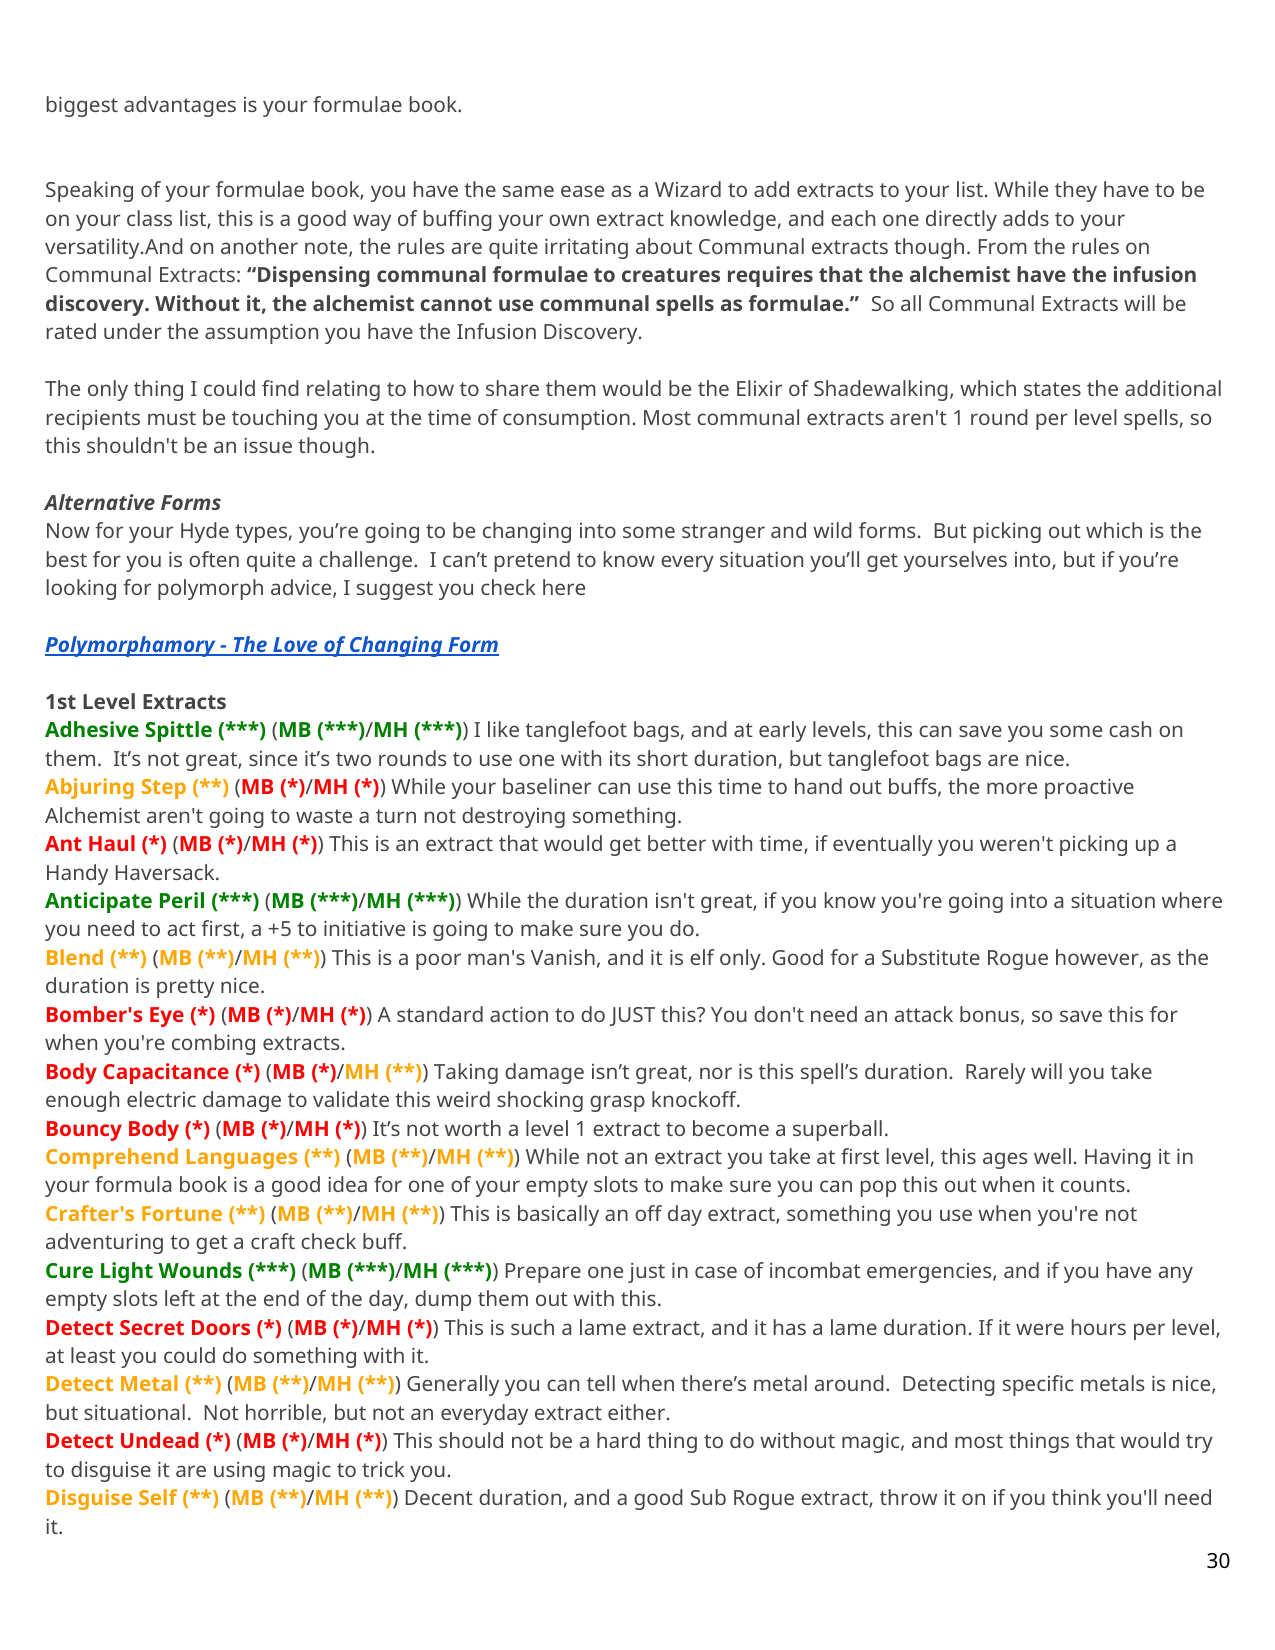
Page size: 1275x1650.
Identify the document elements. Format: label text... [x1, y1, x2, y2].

text Cure Light Wounds (***) (MB (***)/MH (***)) Prepare one just in case of incombat emergencies, and if you have any empty slots left at the end of the day, dump them out with this. [45, 1256, 1230, 1313]
text Bomber's Eye (*) (MB (*)/MH (*)) A standard action to do JUST this? You don't need an attack bonus, so save this for when you're combing extracts. [45, 1000, 1230, 1057]
text Anticipate Peril (***) (MB (***)/MH (***)) While the duration isn't great, if you know you're going into a situation where you need to act first, a +5 to initiative is going to make sure you do. [45, 886, 1230, 943]
text Speaking of your formulae book, you have the same ease as a Wizard to add extracts to your list. While they have to be on your class list, this is a good way of buffing your own extract knowledge, and each one directly adds to your versatility.And on another note, the rules are quite irritating about Communal extracts though. From the rules on Communal Extracts: “Dispensing communal formulae to creatures requires that the alchemist have the infusion discovery. Without it, the alchemist cannot use communal spells as formulae.” So all Communal Extracts will be rated under the assumption you have the Infusion Discovery. [45, 175, 1230, 346]
text biggest advantages is your formulae book. [45, 90, 1230, 118]
text Detect Undead (*) (MB (*)/MH (*)) This should not be a hard thing to do without magic, and most things that would try to disguise it are using magic to trick you. [45, 1426, 1230, 1483]
text Now for your Hyde types, you’re going to be changing into some stranger and wild forms. But picking out which is the best for you is often quite a challenge. I can’t pretend to know every situation you’ll get yourselves into, but if you’re looking for polymorph advice, I suggest you check here [45, 516, 1230, 602]
text Detect Metal (**) (MB (**)/MH (**)) Generally you can tell when there’s metal around. Detecting specific metals is nice, but situational. Not horrible, but not an everyday extract either. [45, 1369, 1230, 1426]
text Alternative Forms [45, 488, 1230, 516]
text Crafter's Fortune (**) (MB (**)/MH (**)) This is basically an off day extract, something you use when you're not adventuring to get a craft check buff. [45, 1199, 1230, 1256]
text Polymorphamory - The Love of Changing Form [45, 630, 1230, 659]
text Detect Secret Doors (*) (MB (*)/MH (*)) This is such a lame extract, and it has a lame duration. If it were hours per level, at least you could do something with it. [45, 1313, 1230, 1369]
text Blend (**) (MB (**)/MH (**)) This is a poor man's Vanish, and it is elf only. Good for a Substitute Rogue however, as the duration is pretty nice. [45, 943, 1230, 1000]
text Abjuring Step (**) (MB (*)/MH (*)) While your baseliner can use this time to hand out buffs, the more proactive Alchemist aren't going to waste a turn not destroying something. [45, 772, 1230, 829]
text Adhesive Spittle (***) (MB (***)/MH (***)) I like tanglefoot bags, and at early levels, this can save you some cash on them. It’s not great, since it’s two rounds to use one with its short duration, but tanglefoot bags are nice. [45, 716, 1230, 772]
text Ant Haul (*) (MB (*)/MH (*)) This is an extract that would get better with time, if eventually you weren't picking up a Handy Haversack. [45, 829, 1230, 886]
text 1st Level Extracts [45, 687, 1230, 716]
text The only thing I could find relating to how to share them would be the Elixir of Shadewalking, which states the additional recipients must be touching you at the time of consumption. Most communal extracts aren't 1 round per level spells, so this shouldn't be an issue though. [45, 374, 1230, 459]
text Bouncy Body (*) (MB (*)/MH (*)) It’s not worth a level 1 extract to become a superball. [45, 1114, 1230, 1142]
text Disguise Self (**) (MB (**)/MH (**)) Decent duration, and a good Sub Rogue extract, throw it on if you think you'll need it. [45, 1483, 1230, 1540]
text Body Capacitance (*) (MB (*)/MH (**)) Taking damage isn’t great, nor is this spell’s duration. Rarely will you take enough electric damage to validate this weird shocking grasp knockoff. [45, 1057, 1230, 1114]
text Comprehend Languages (**) (MB (**)/MH (**)) While not an extract you take at first level, this ages well. Having it in your formula book is a good idea for one of your empty slots to make sure you can pop this out when it counts. [45, 1142, 1230, 1199]
